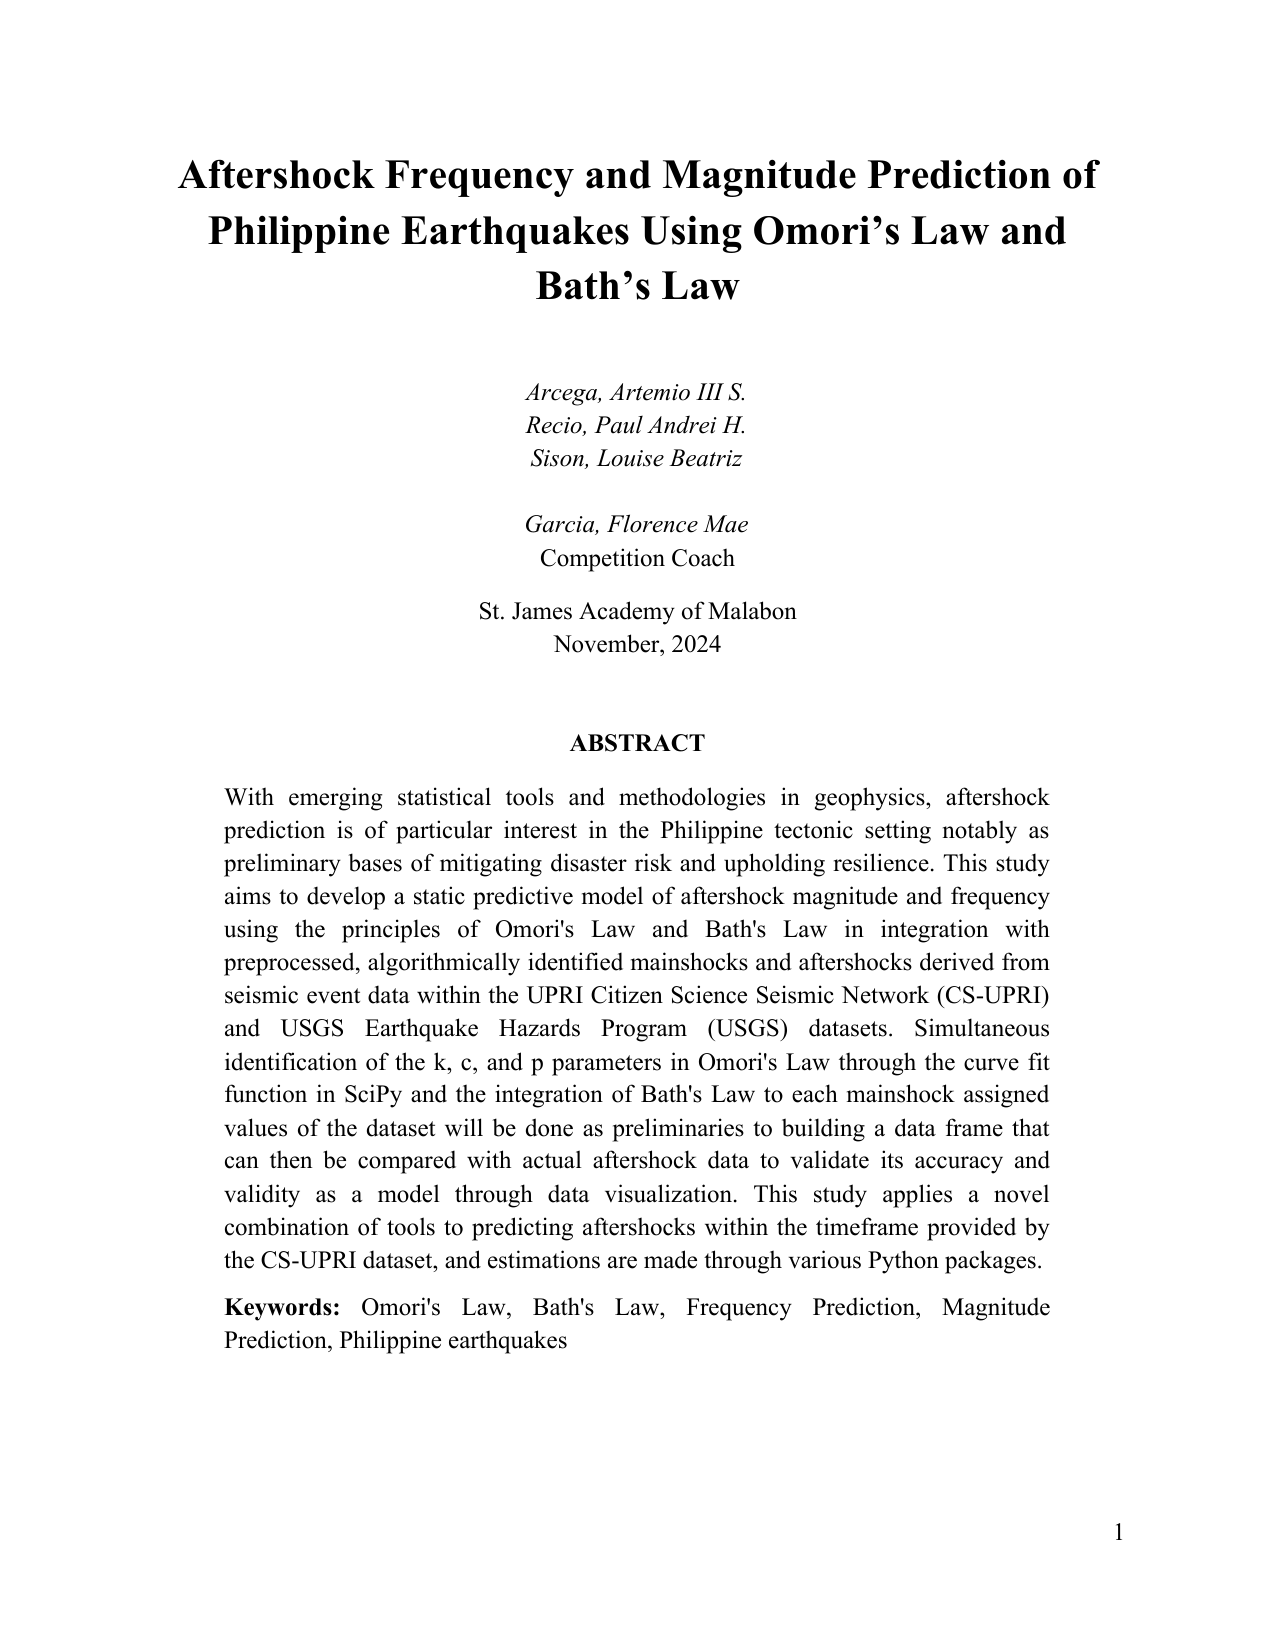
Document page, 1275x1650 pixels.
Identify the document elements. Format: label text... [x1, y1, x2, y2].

subtitle St. James Academy of Malabon [150, 596, 1125, 625]
subtitle November, 2024 [150, 629, 1125, 658]
subtitle ABSTRACT [150, 728, 1124, 757]
text With emerging statistical tools and methodologies in geophysics, aftershock prediction is of particular interest in the Philippine tectonic setting notably as preliminary bases of mitigating disaster risk and upholding resilience. This study aims to develop a static predictive model of aftershock magnitude and frequency using the principles of Omori's Law and Bath's Law in integration with preprocessed, algorithmically identified mainshocks and aftershocks derived from seismic event data within the UPRI Citizen Science Seismic Network (CS-UPRI) and USGS Earthquake Hazards Program (USGS) datasets. Simultaneous identification of the k, c, and p parameters in Omori's Law through the curve fit function in SciPy and the integration of Bath's Law to each mainshock assigned values of the dataset will be done as preliminaries to building a data frame that can then be compared with actual aftershock data to validate its accuracy and validity as a model through data visualization. This study applies a novel combination of tools to predicting aftershocks within the timeframe provided by the CS-UPRI dataset, and estimations are made through various Python packages. [224, 782, 1051, 1273]
text Keywords: Omori's Law, Bath's Law, Frequency Prediction, Magnitude Prediction, Philippine earthquakes [224, 1292, 1051, 1354]
text Aftershock Frequency and Magnitude Prediction of Philippine Earthquakes Using Omori’s Law and Bath’s Law [150, 150, 1125, 308]
text Garcia, Florence Mae Competition Coach [150, 509, 1125, 571]
subtitle Arcega, Artemio III S. Recio, Paul Andrei H. Sison, Louise Beatriz [150, 377, 1125, 472]
